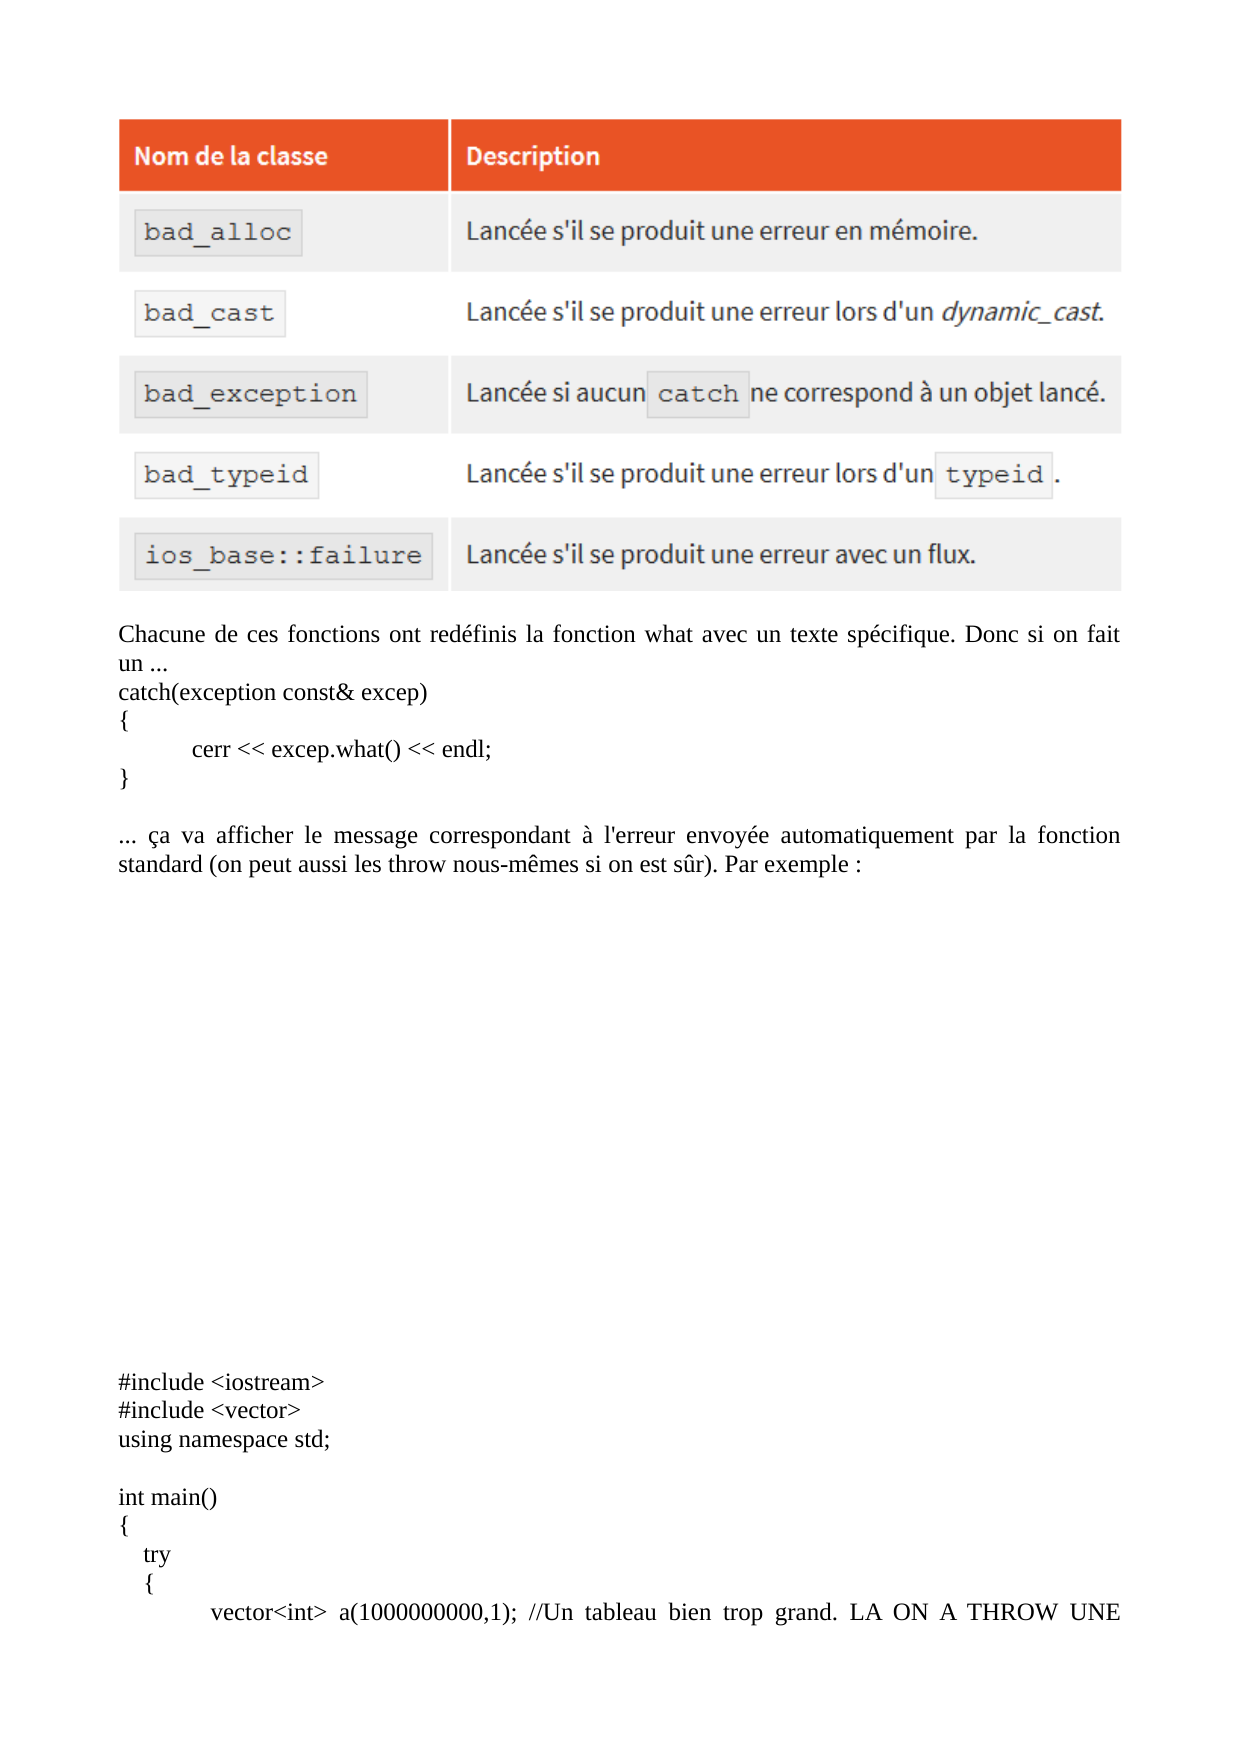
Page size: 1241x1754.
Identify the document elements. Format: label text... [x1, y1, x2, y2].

text vector<int> a(1000000000,1); //Un tableau bien trop grand. LA ON A THROW UNE [118, 1597, 1122, 1626]
text #include <iostream> [118, 1367, 1122, 1396]
text { [118, 1511, 1122, 1539]
text try [118, 1539, 1122, 1568]
text Chacune de ces fonctions ont redéfinis la fonction what avec un texte spécifique. Donc si on fait un ... [118, 619, 1122, 677]
text int main() [118, 1482, 1122, 1511]
text { [118, 1568, 1122, 1597]
text catch(exception const& excep) [118, 677, 1122, 706]
text using namespace std; [118, 1424, 1122, 1453]
text cerr << excep.what() << endl; [118, 734, 1122, 763]
text { [118, 706, 1122, 734]
text } [118, 763, 1122, 792]
text ... ça va afficher le message correspondant à l'erreur envoyée automatiquement par la fonction standard (on peut aussi les throw nous-mêmes si on est sûr). Par exemple : [118, 821, 1122, 878]
text #include <vector> [118, 1396, 1122, 1424]
